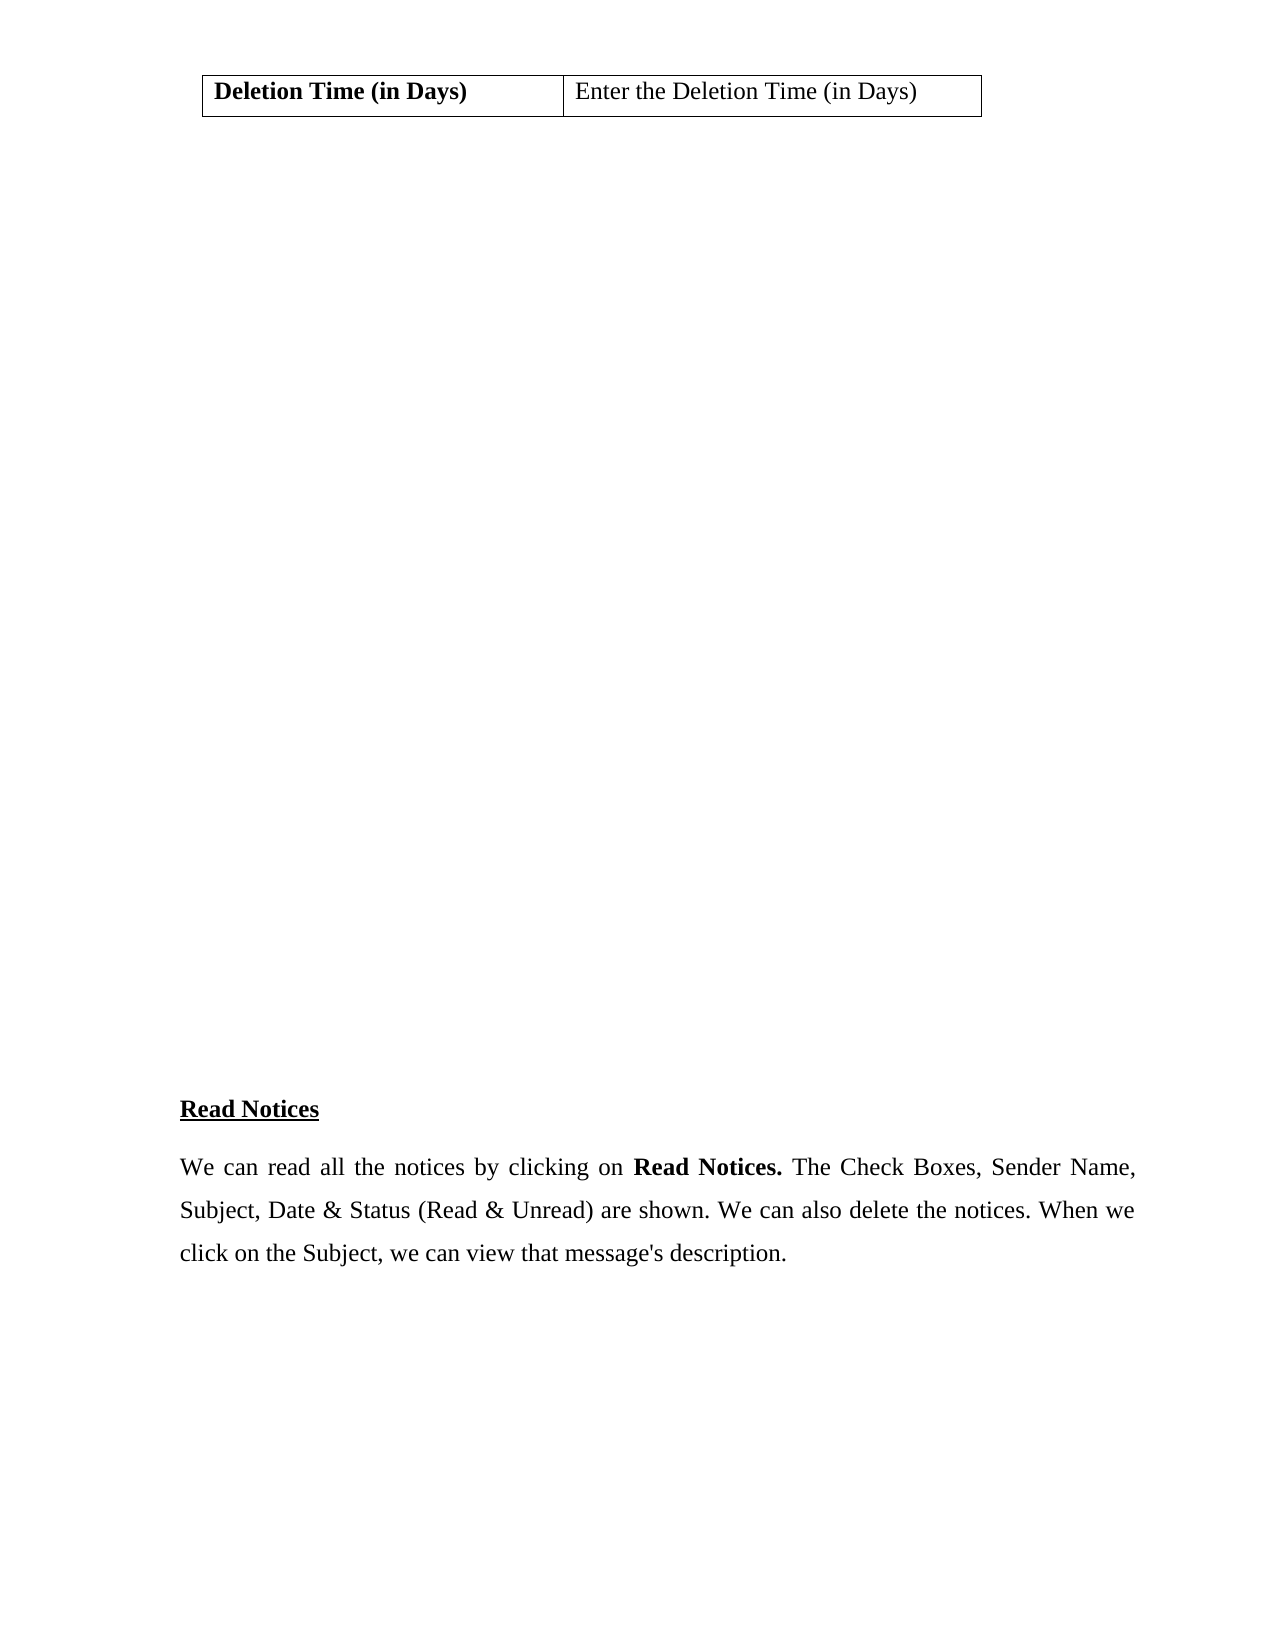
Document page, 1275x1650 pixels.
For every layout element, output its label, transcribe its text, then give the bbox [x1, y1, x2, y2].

text Read Notices [179, 1094, 1136, 1123]
text We can read all the notices by clicking on Read Notices. The Check Boxes, Sender Name, Subject, Date & Status (Read & Unread) are shown. We can also delete the notices. When we click on the Subject, we can view that message's description. [179, 1152, 1136, 1267]
table_cell Enter the Deletion Time (in Days) [564, 76, 981, 116]
table_cell Deletion Time (in Days) [203, 76, 563, 116]
